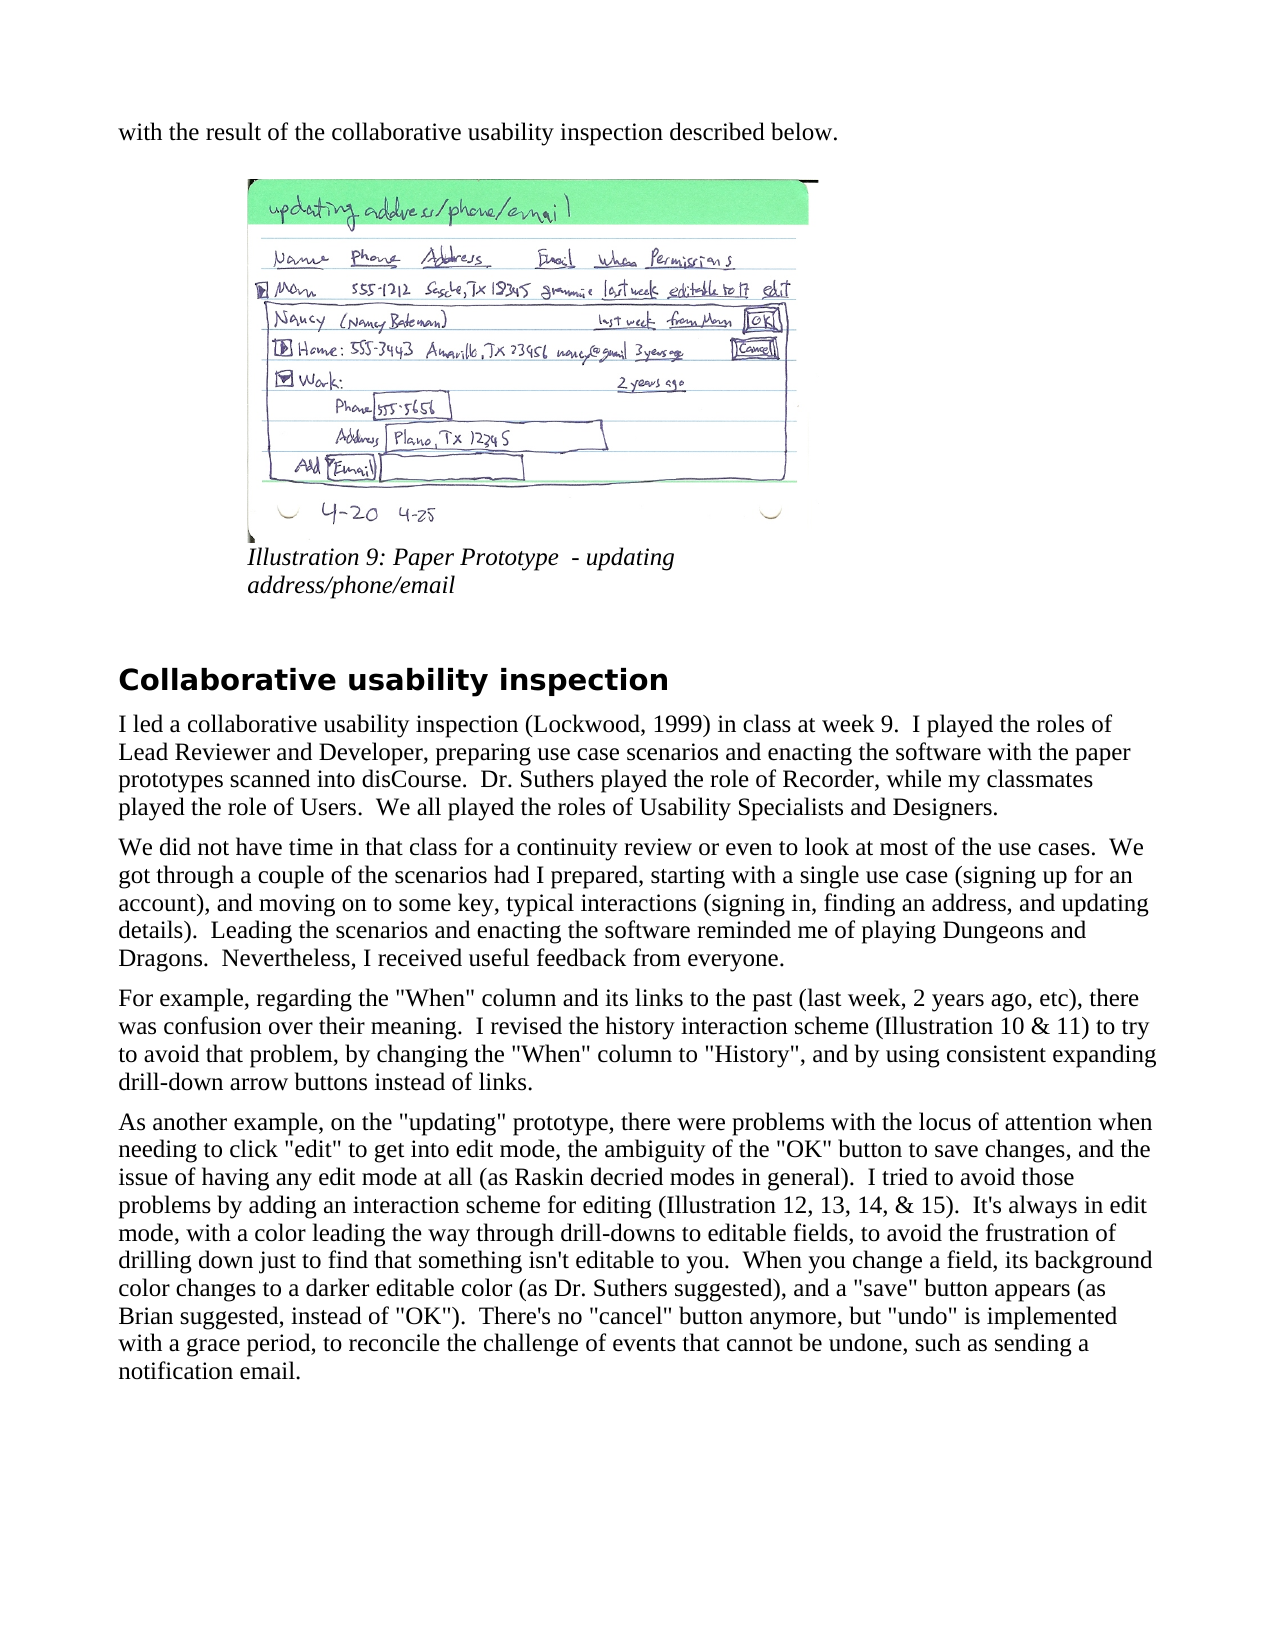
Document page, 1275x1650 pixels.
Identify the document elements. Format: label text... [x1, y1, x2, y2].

text For example, regarding the "When" column and its links to the past (last week, 2 years ago, etc), there was confusion over their meaning. I revised the history interaction scheme (Illustration 10 & 11) to try to avoid that problem, by changing the "When" column to "History", and by using consistent expanding drill-down arrow buttons instead of links. [118, 984, 1157, 1095]
text I led a collaborative usability inspection (Lockwood, 1999) in class at week 9. I played the roles of Lead Reviewer and Developer, preparing use case scenarios and enacting the software with the paper prototypes scanned into disCourse. Dr. Suthers played the role of Recorder, while my classmates played the role of Users. We all played the roles of Usability Specialists and Designers. [118, 710, 1157, 821]
text As another example, on the "updating" prototype, there were problems with the locus of attention when needing to click "edit" to get into edit mode, the ambiguity of the "OK" button to save changes, and the issue of having any edit mode at all (as Raskin decried modes in general). I tried to avoid those problems by adding an interaction scheme for editing (Illustration 12, 13, 14, & 15). It's always in edit mode, with a color leading the way through drill-downs to editable fields, to avoid the frustration of drilling down just to find that something isn't editable to you. When you change a field, its background color changes to a darker editable color (as Dr. Suthers suggested), and a "save" button appears (as Brian suggested, instead of "OK"). There's no "cancel" button anymore, but "undo" is implemented with a grace period, to reconcile the challenge of events that cannot be undone, such as sending a notification email. [118, 1108, 1157, 1385]
text with the result of the collaborative usability inspection described below. [118, 118, 1157, 146]
text We did not have time in that class for a continuity review or even to look at most of the use cases. We got through a couple of the scenarios had I prepared, starting with a single use case (signing up for an account), and moving on to some key, typical interactions (signing in, finding an address, and updating details). Leading the scenarios and enacting the software reminded me of playing Dungeons and Dragons. Nevertheless, I received useful feedback from everyone. [118, 833, 1157, 972]
text Illustration 9: Paper Prototype - updating address/phone/email [247, 543, 818, 598]
subtitle Collaborative usability inspection [118, 664, 1157, 698]
picture [247, 179, 819, 543]
